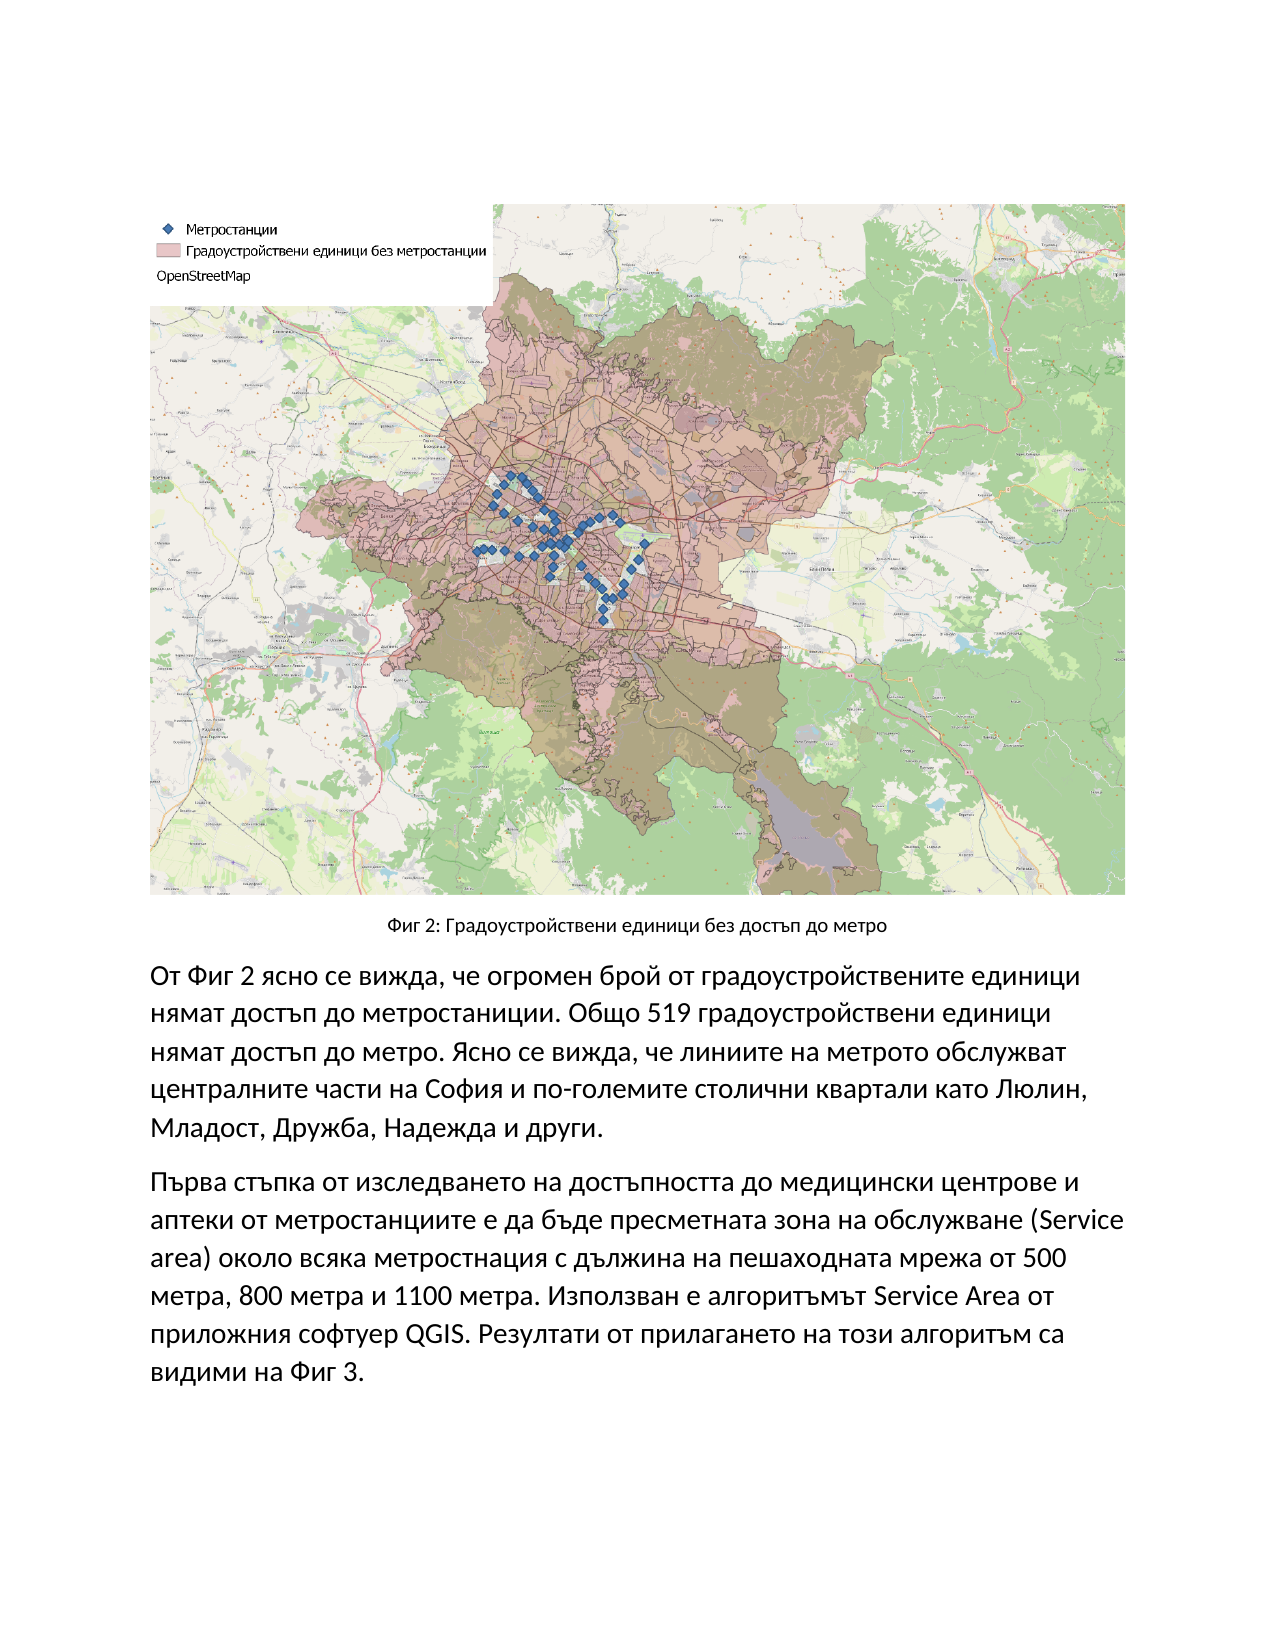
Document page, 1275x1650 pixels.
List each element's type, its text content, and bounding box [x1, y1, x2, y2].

text От Фиг 2 ясно се вижда, че огромен брой от градоустройствените единици нямат достъп до метростаниции. Общо 519 градоустройствени единици нямат достъп до метро. Ясно се вижда, че линиите на метрото обслужват централните части на София и по-големите столични квартали като Люлин, Младост, Дружба, Надежда и други. [150, 957, 1125, 1144]
text Фиг 2: Градоустройствени единици без достъп до метро [150, 913, 1125, 938]
text Първа стъпка от изследването на достъпността до медицински центрове и аптеки от метростанциите е да бъде пресметната зона на обслужване (Service area) около всяка метростнация с дължина на пешаходната мрежа от 500 метра, 800 метра и 1100 метра. Използван е алгоритъмът Service Area от приложния софтуер QGIS. Резултати от прилагането на този алгоритъм са видими на Фиг 3. [150, 1163, 1125, 1389]
